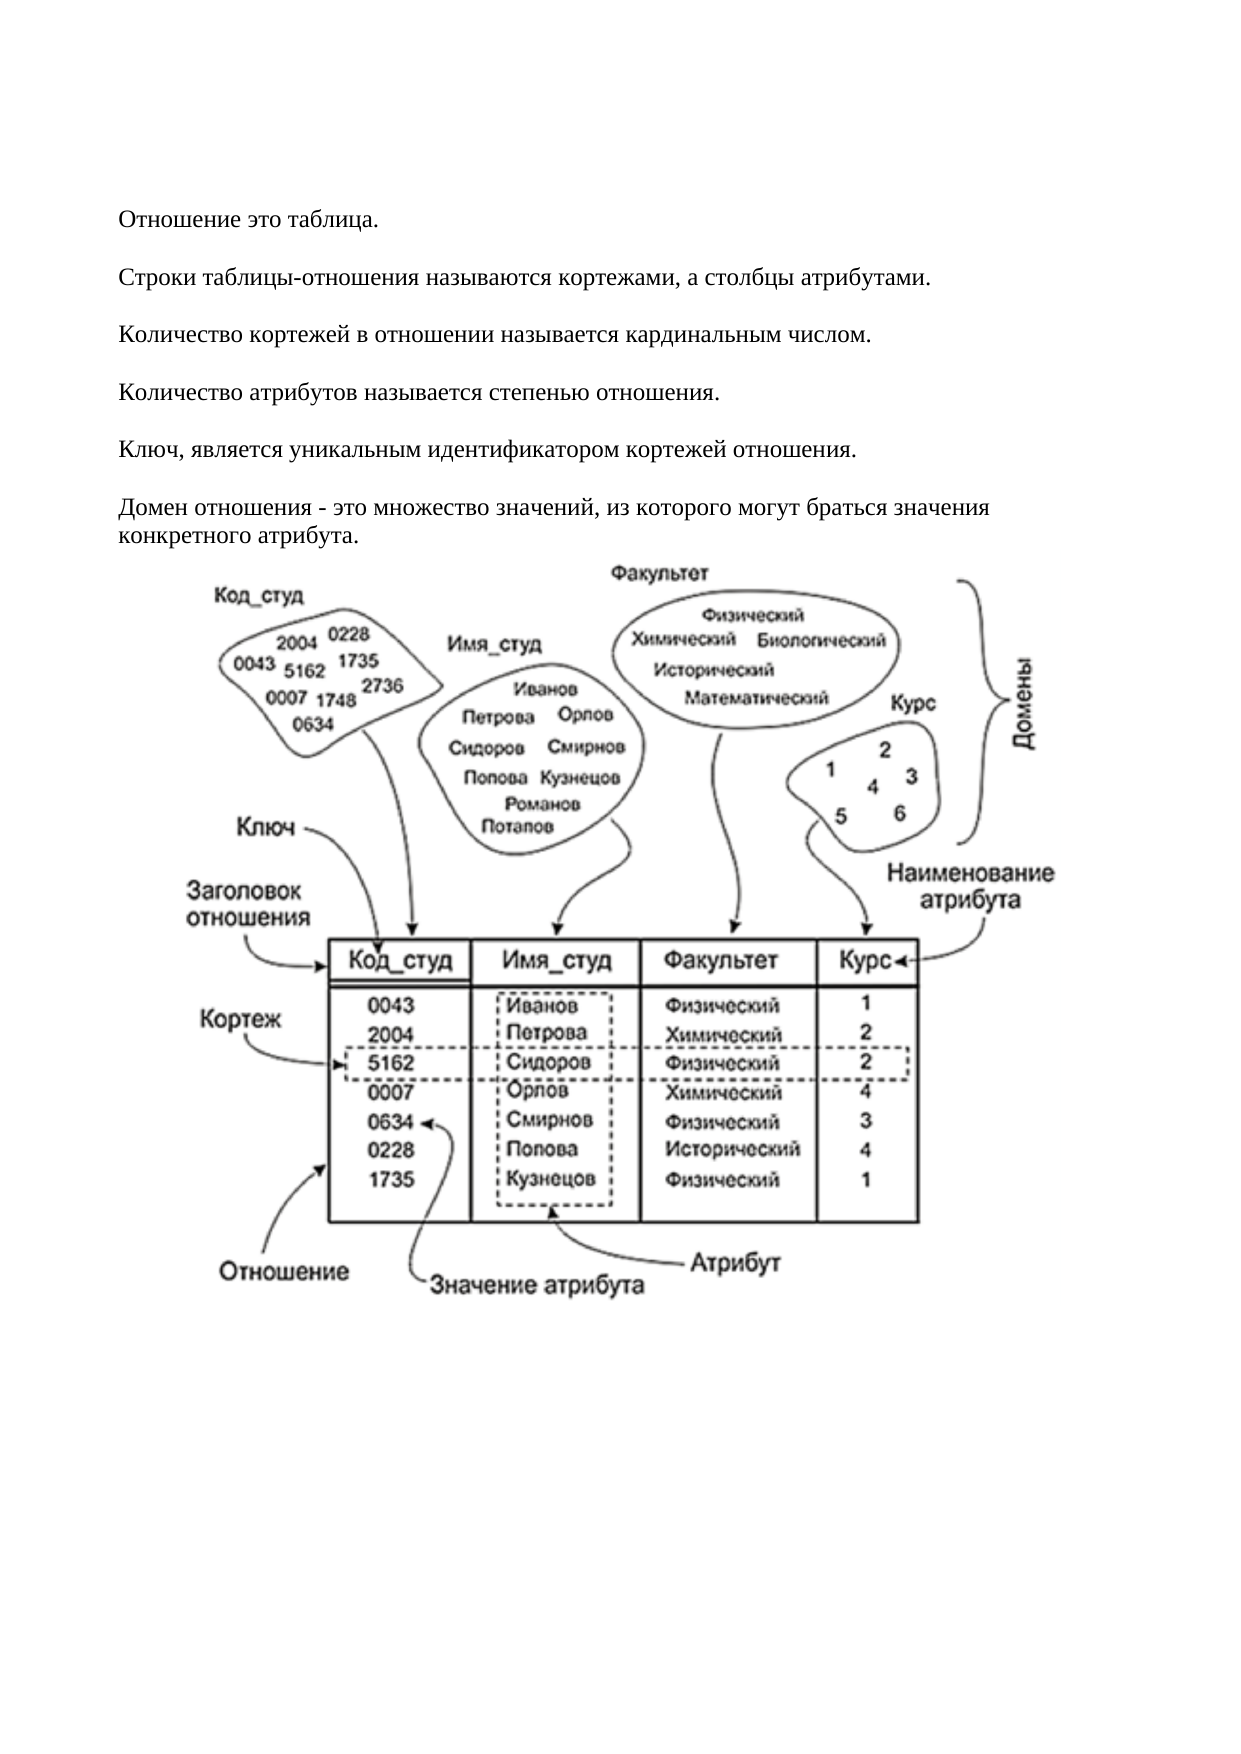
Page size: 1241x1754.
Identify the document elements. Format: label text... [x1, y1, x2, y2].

text Количество атрибутов называется степенью отношения. [118, 377, 1122, 406]
text Домен отношения - это множество значений, из которого могут браться значения конкретного атрибута. [118, 492, 1122, 549]
text Количество кортежей в отношении называется кардинальным числом. [118, 319, 1122, 348]
text Строки таблицы-отношения называются кортежами, а столбцы атрибутами. [118, 262, 1122, 291]
text Ключ, является уникальным идентификатором кортежей отношения. [118, 434, 1122, 463]
text Отношение это таблица. [118, 204, 1122, 233]
